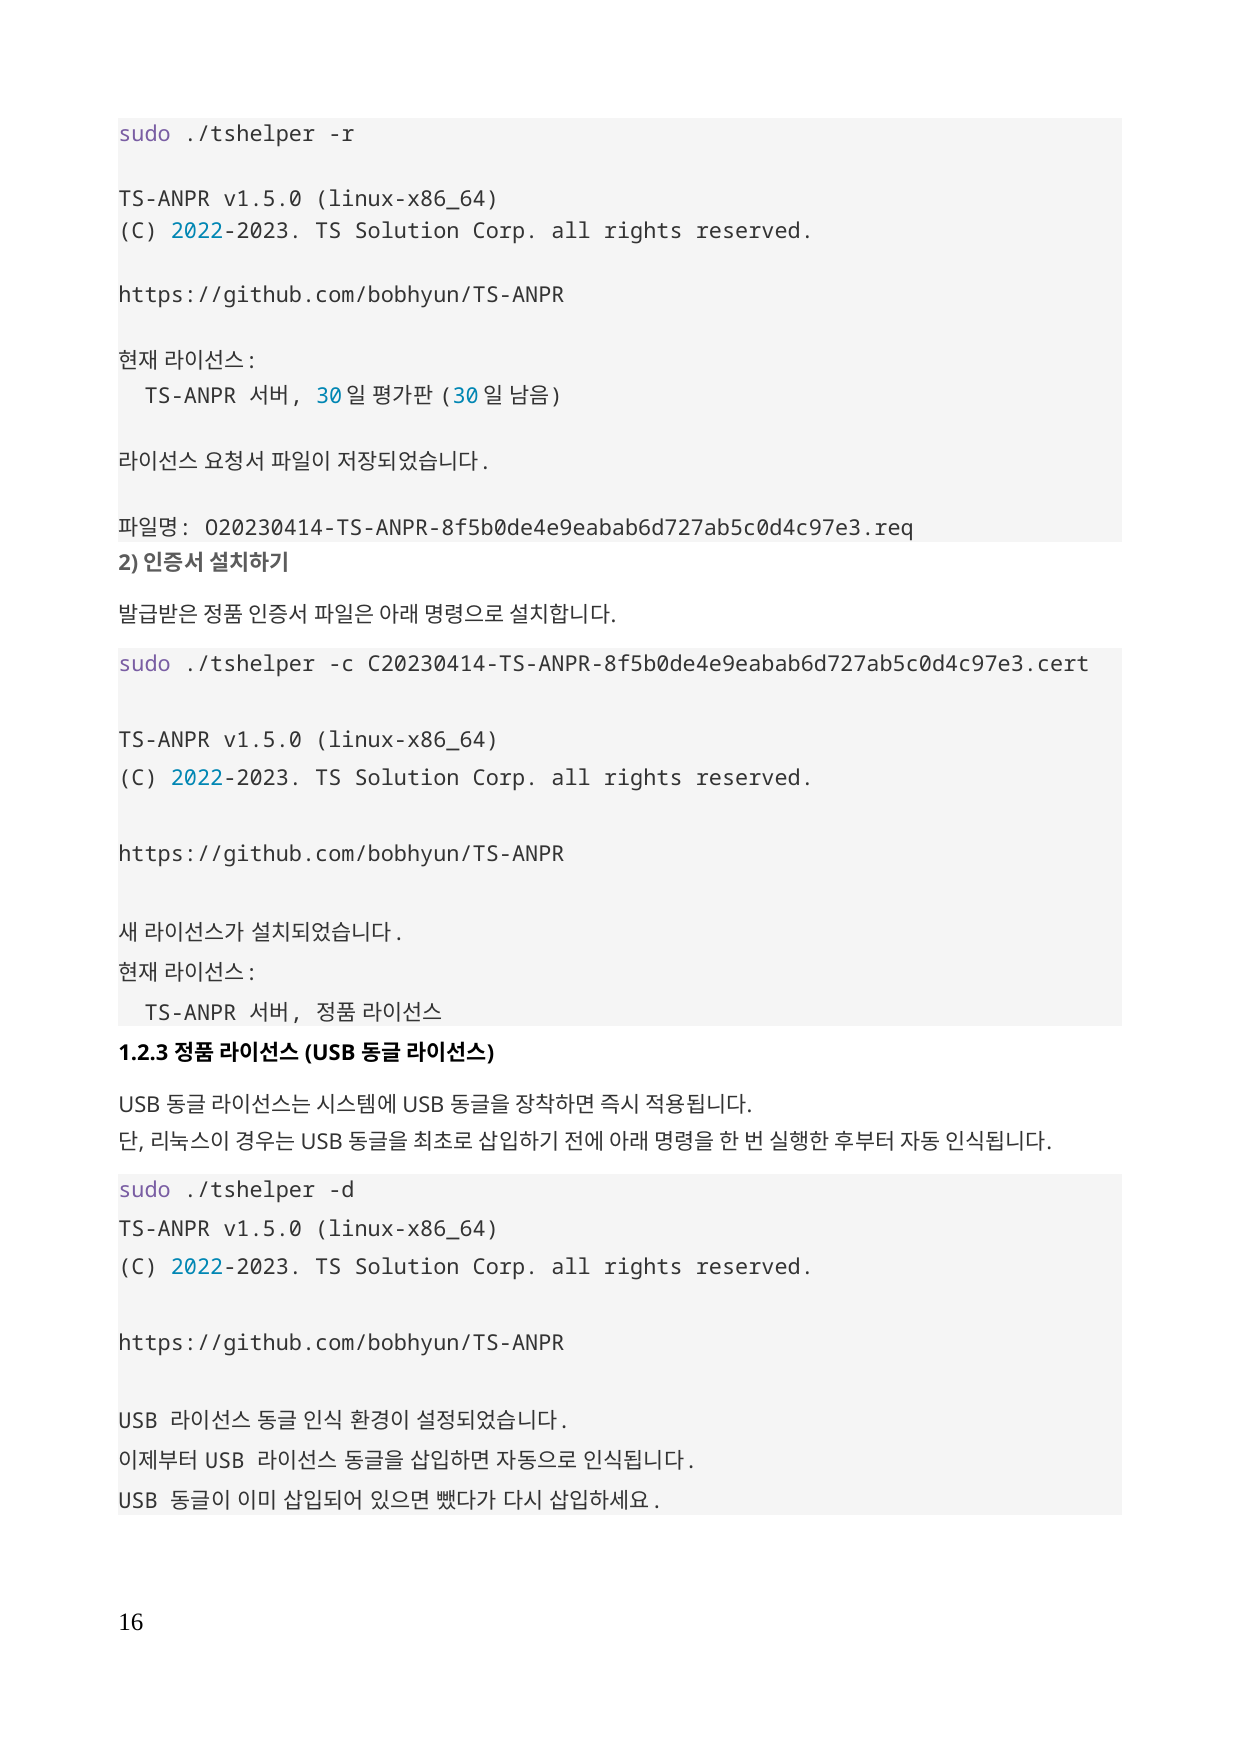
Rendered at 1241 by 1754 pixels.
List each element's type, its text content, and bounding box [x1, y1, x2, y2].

text 이제부터 USB 라이선스 동글을 삽입하면 자동으로 인식됩니다. [118, 1443, 1122, 1475]
text TS-ANPR 서버, 정품 라이선스 [118, 995, 1122, 1026]
text sudo ./tshelper -r [118, 118, 1122, 148]
text 현재 라이선스: [118, 954, 1122, 986]
text sudo ./tshelper -d [118, 1174, 1122, 1204]
text USB 라이선스 동글 인식 환경이 설정되었습니다. [118, 1403, 1122, 1435]
text TS-ANPR v1.5.0 (linux-x86_64) [118, 182, 1122, 212]
subtitle 1.2.3 정품 라이선스 (USB 동글 라이선스) [118, 1035, 1122, 1067]
text 라이선스 요청서 파일이 저장되었습니다. [118, 444, 1122, 476]
text 파일명: O20230414-TS-ANPR-8f5b0de4e9eabab6d727ab5c0d4c97e3.req [118, 510, 1122, 542]
text https://github.com/bobhyun/TS-ANPR [118, 1327, 1122, 1357]
text USB 동글이 이미 삽입되어 있으면 뺐다가 다시 삽입하세요. [118, 1483, 1122, 1515]
text https://github.com/bobhyun/TS-ANPR [118, 838, 1122, 868]
text TS-ANPR v1.5.0 (linux-x86_64) [118, 1212, 1122, 1242]
text (C) 2022-2023. TS Solution Corp. all rights reserved. [118, 762, 1122, 792]
text TS-ANPR v1.5.0 (linux-x86_64) [118, 724, 1122, 754]
text 현재 라이선스: [118, 343, 1122, 375]
text (C) 2022-2023. TS Solution Corp. all rights reserved. [118, 215, 1122, 244]
text https://github.com/bobhyun/TS-ANPR [118, 279, 1122, 309]
text 발급받은 정품 인증서 파일은 아래 명령으로 설치합니다. [118, 597, 1122, 629]
text sudo ./tshelper -c C20230414-TS-ANPR-8f5b0de4e9eabab6d727ab5c0d4c97e3.cert [118, 648, 1122, 677]
text TS-ANPR 서버, 30일 평가판 (30일 남음) [118, 378, 1122, 409]
text USB 동글 라이선스는 시스템에 USB 동글을 장착하면 즉시 적용됩니다. 단, 리눅스이 경우는 USB 동글을 최초로 삽입하기 전에 아래 명령을 한 번 실행한 후부터 자동 인식됩니다. [118, 1087, 1122, 1155]
subtitle 2) 인증서 설치하기 [118, 544, 1122, 576]
text 새 라이선스가 설치되었습니다. [118, 914, 1122, 946]
text (C) 2022-2023. TS Solution Corp. all rights reserved. [118, 1251, 1122, 1280]
